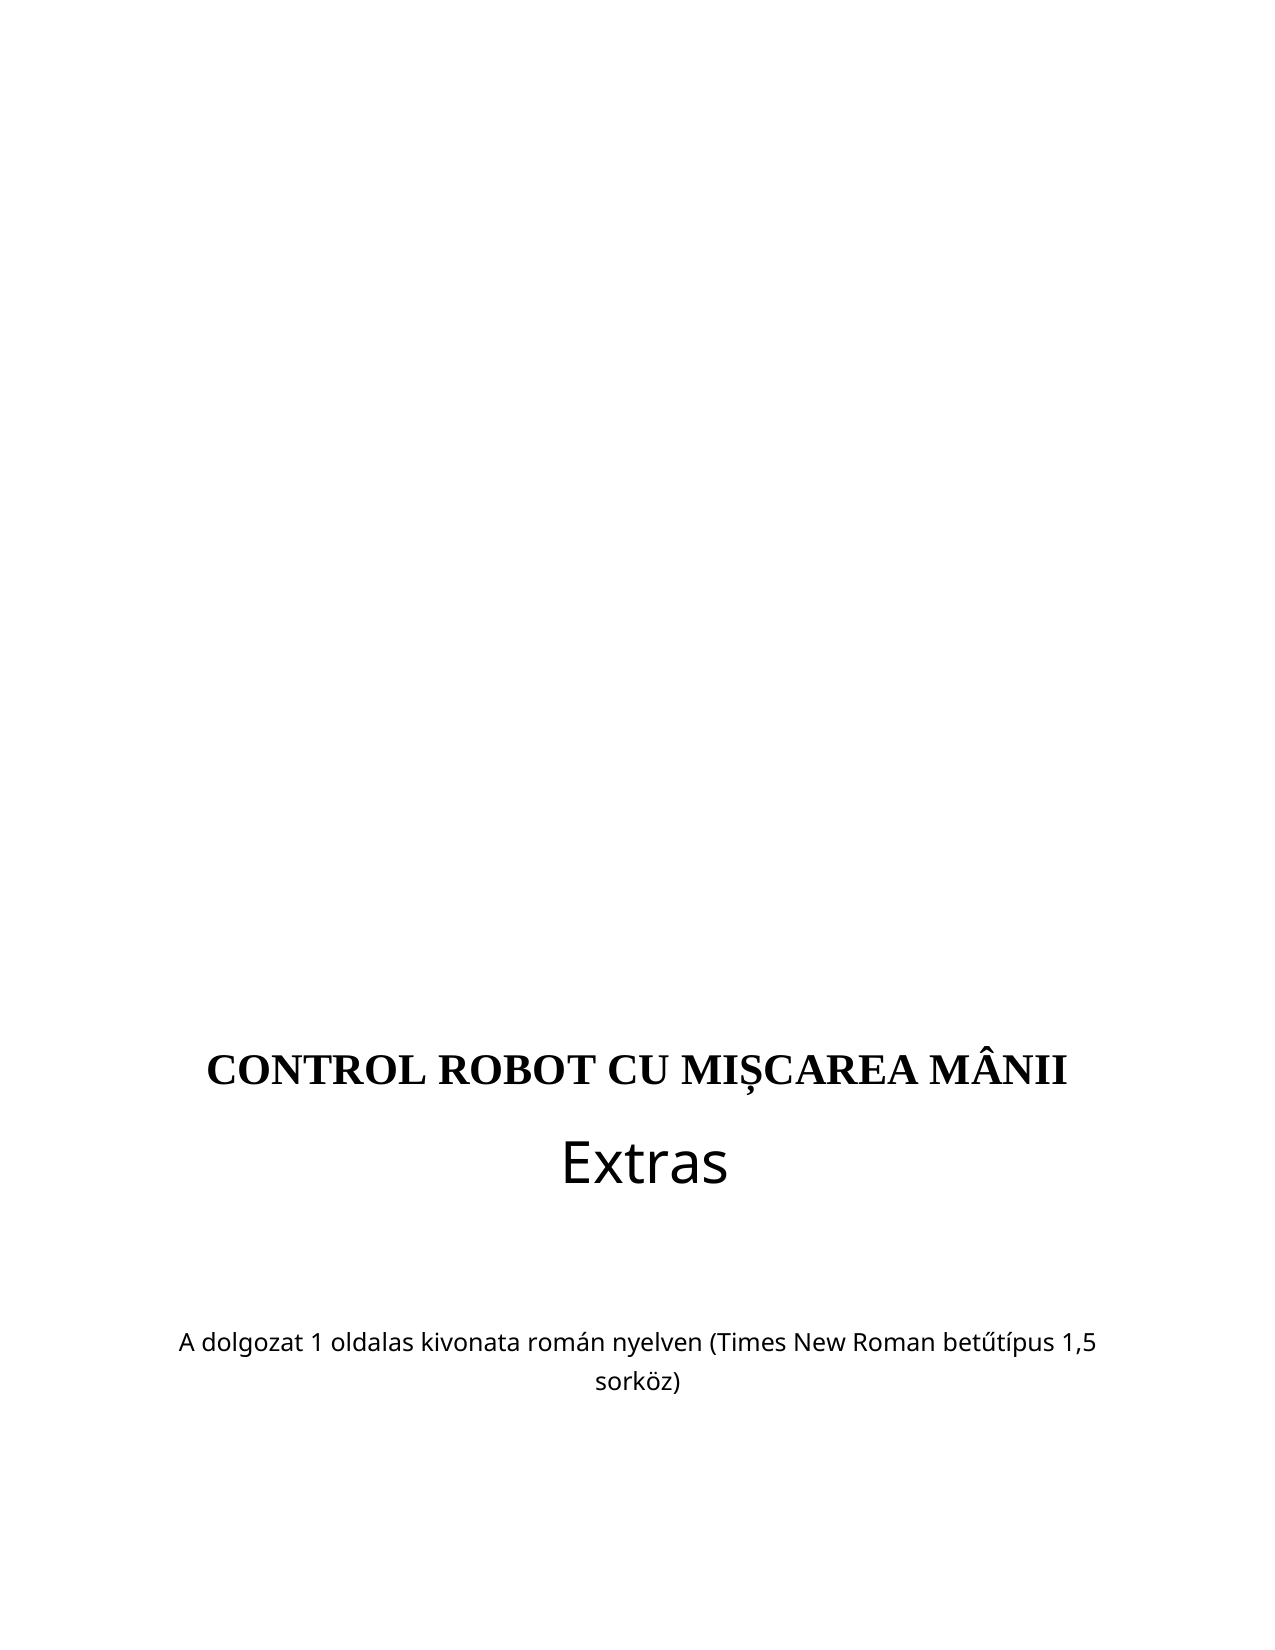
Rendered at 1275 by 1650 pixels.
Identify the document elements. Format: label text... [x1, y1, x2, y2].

text A dolgozat 1 oldalas kivonata román nyelven (Times New Roman betűtípus 1,5 sorköz) [150, 1324, 1125, 1398]
text Extras [150, 1121, 1125, 1201]
text CONTROL ROBOT CU MIȘCAREA MÂNII [150, 1043, 1125, 1094]
